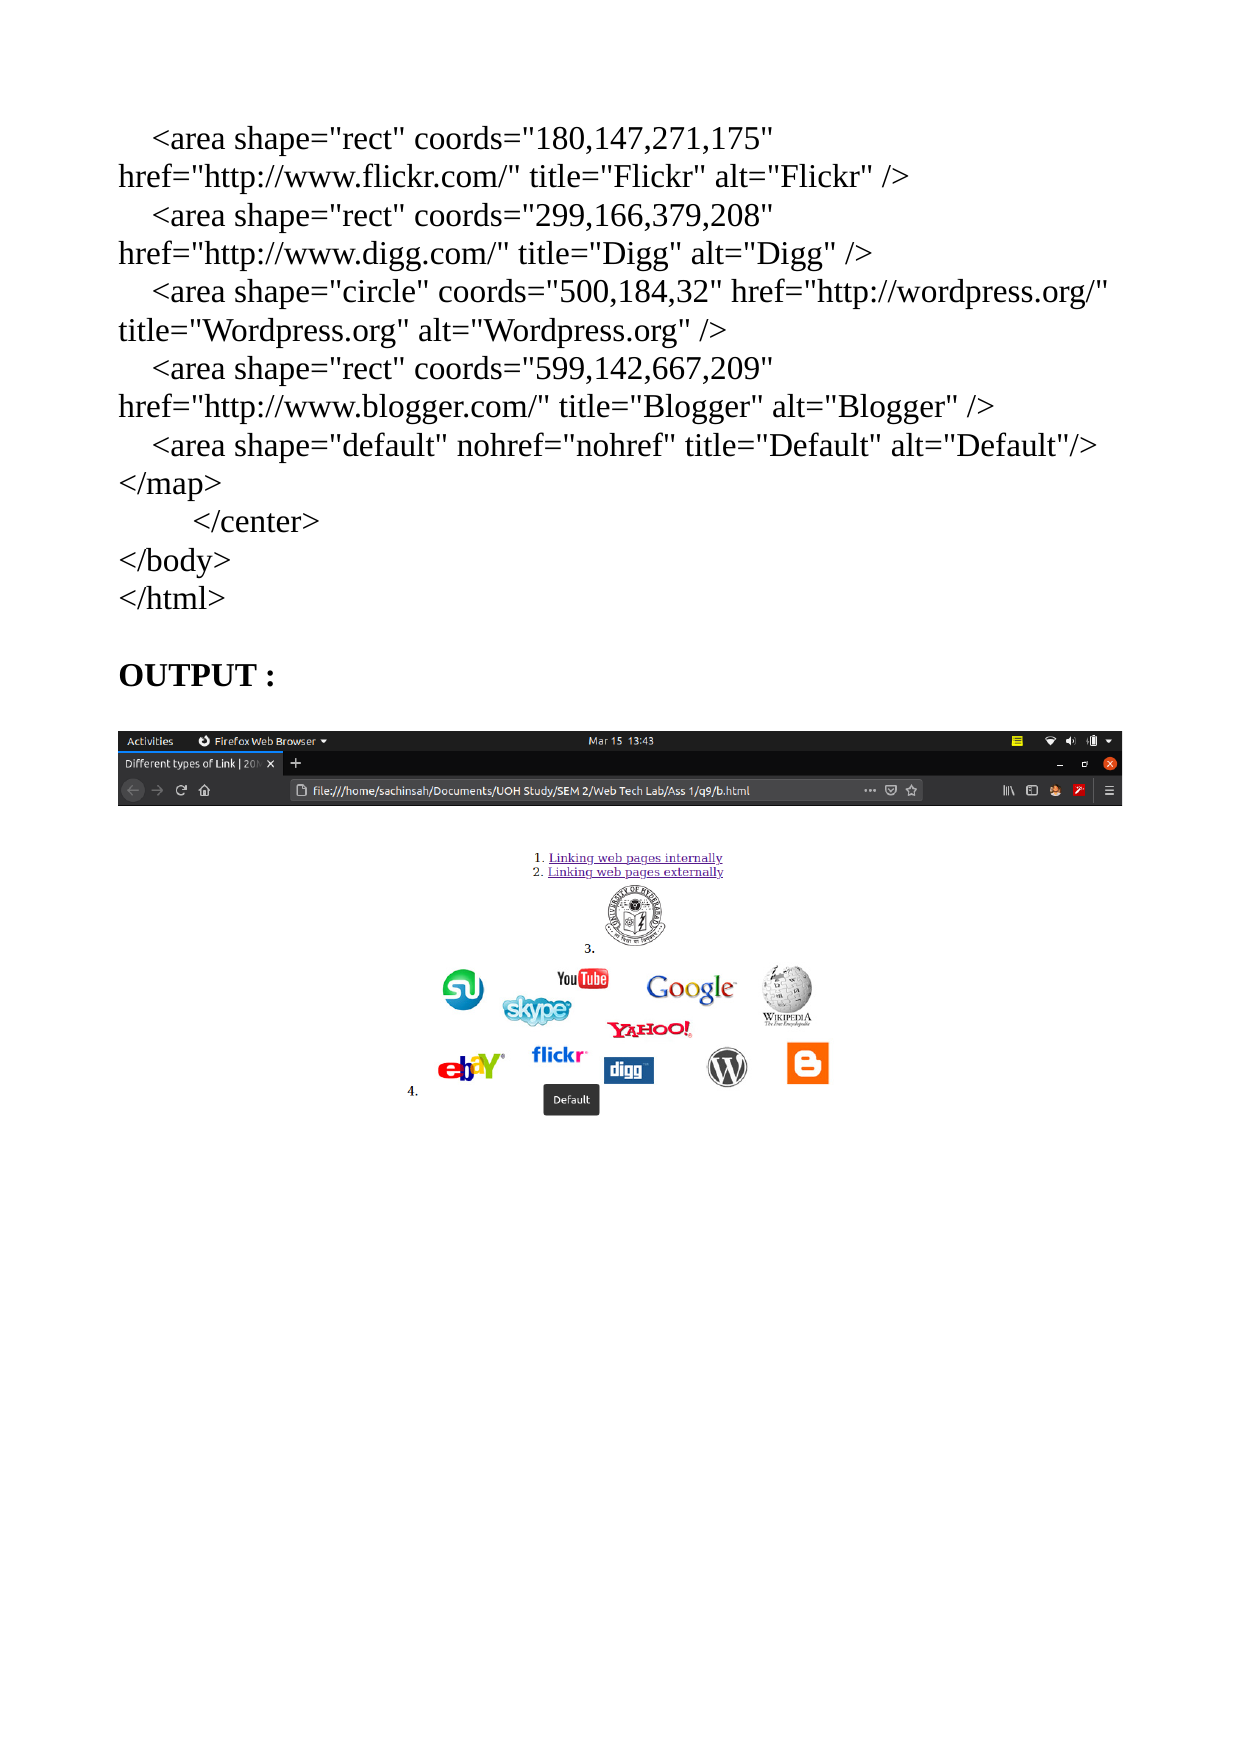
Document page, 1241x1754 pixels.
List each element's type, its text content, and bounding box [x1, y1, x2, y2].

text </center> [118, 501, 1122, 540]
text OUTPUT : [118, 655, 1122, 693]
text <area shape="circle" coords="500,184,32" href="http://wordpress.org/" title="Wordpress.org" alt="Wordpress.org" /> [118, 271, 1122, 348]
text <area shape="rect" coords="599,142,667,209" href="http://www.blogger.com/" title="Blogger" alt="Blogger" /> [118, 348, 1122, 425]
text </html> [118, 578, 1122, 616]
text <area shape="rect" coords="299,166,379,208" href="http://www.digg.com/" title="Digg" alt="Digg" /> [118, 195, 1122, 271]
text <area shape="default" nohref="nohref" title="Default" alt="Default"/> [118, 425, 1122, 463]
text <area shape="rect" coords="180,147,271,175" href="http://www.flickr.com/" title="Flickr" alt="Flickr" /> [118, 118, 1122, 195]
picture [118, 731, 1123, 1296]
text </body> [118, 540, 1122, 578]
text </map> [118, 463, 1122, 501]
